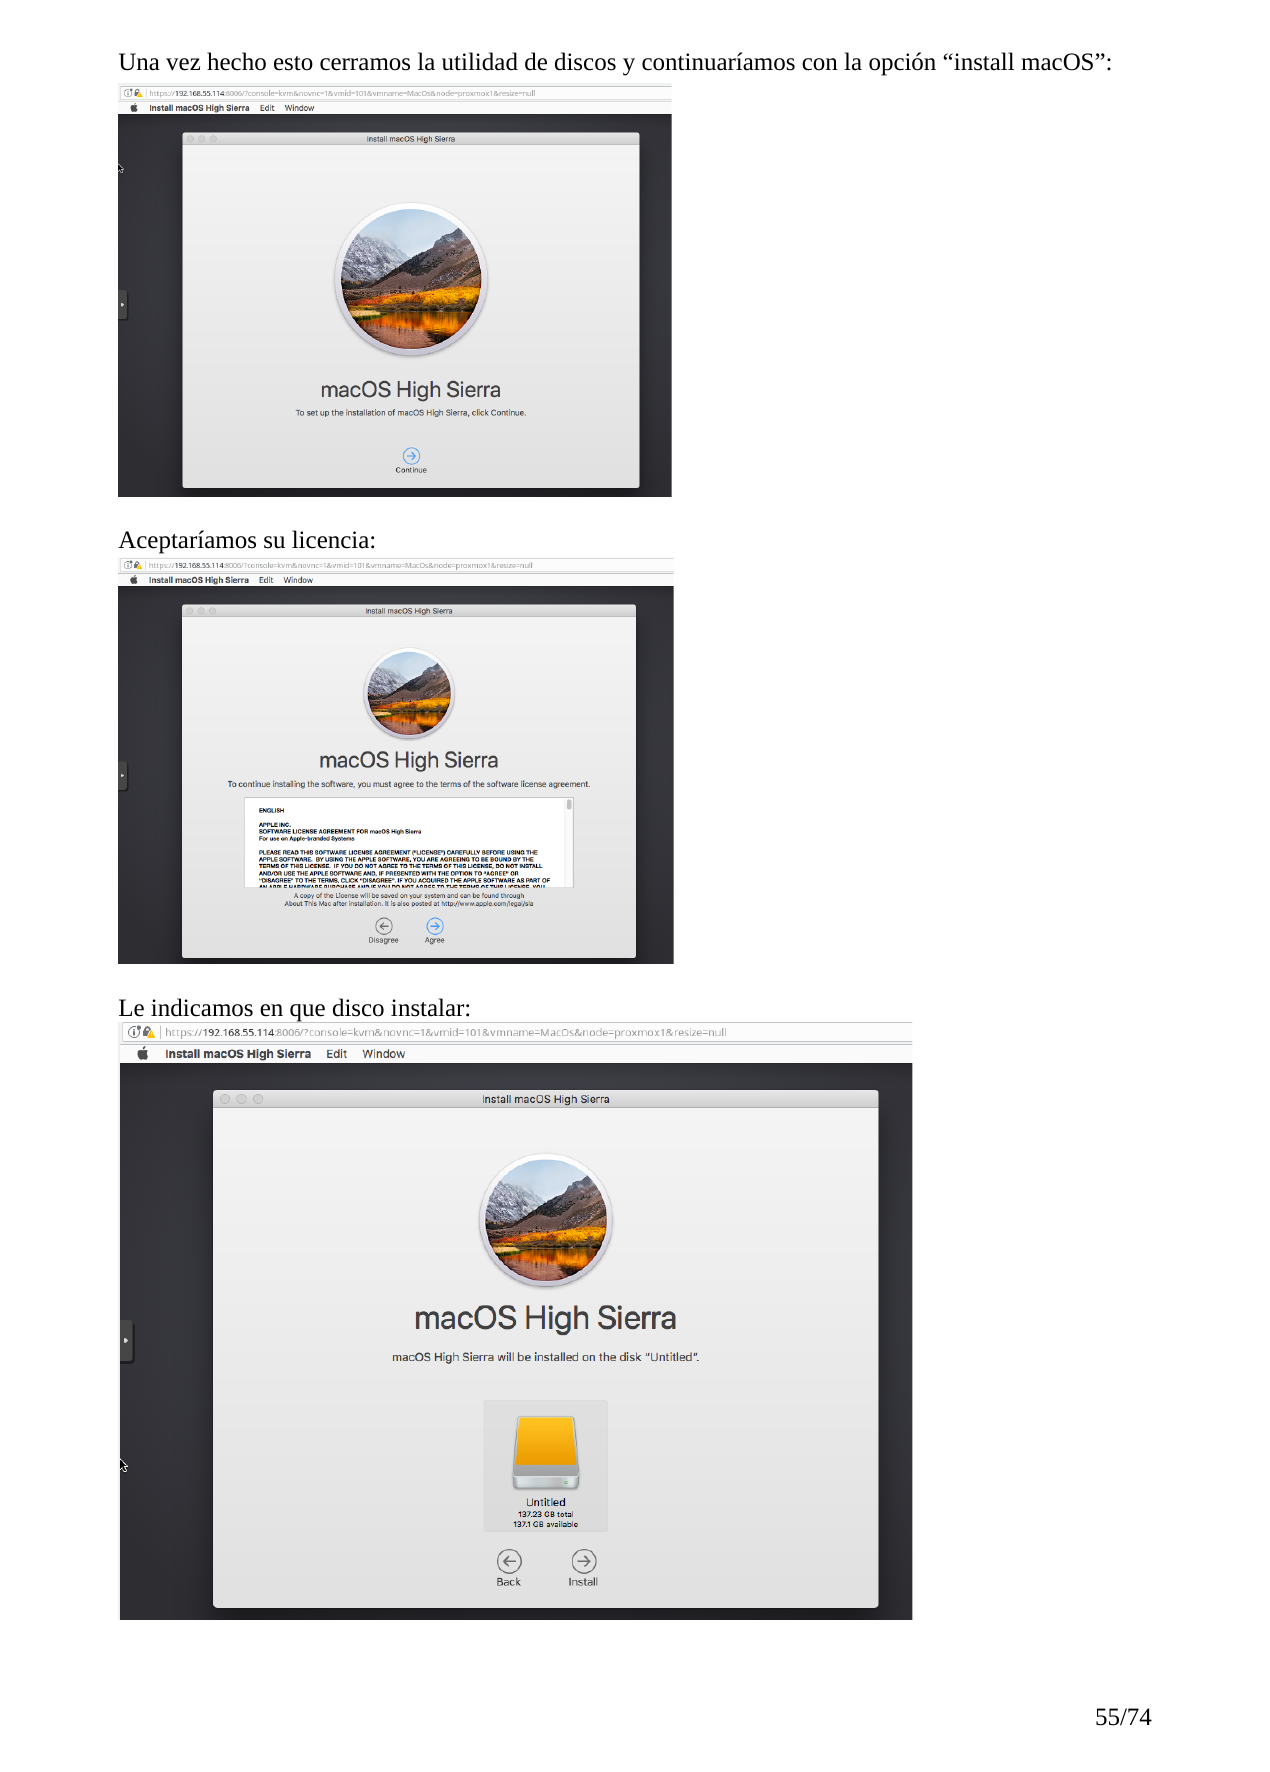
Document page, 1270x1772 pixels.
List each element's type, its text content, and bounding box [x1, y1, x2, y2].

text Una vez hecho esto cerramos la utilidad de discos y continuaríamos con la opción “install macOS”: [118, 47, 1152, 76]
picture [118, 83, 672, 497]
text Le indicamos en que disco instalar: [118, 993, 1152, 1021]
picture [118, 557, 674, 964]
picture [118, 1022, 913, 1620]
text Aceptaríamos su licencia: [118, 526, 1152, 554]
